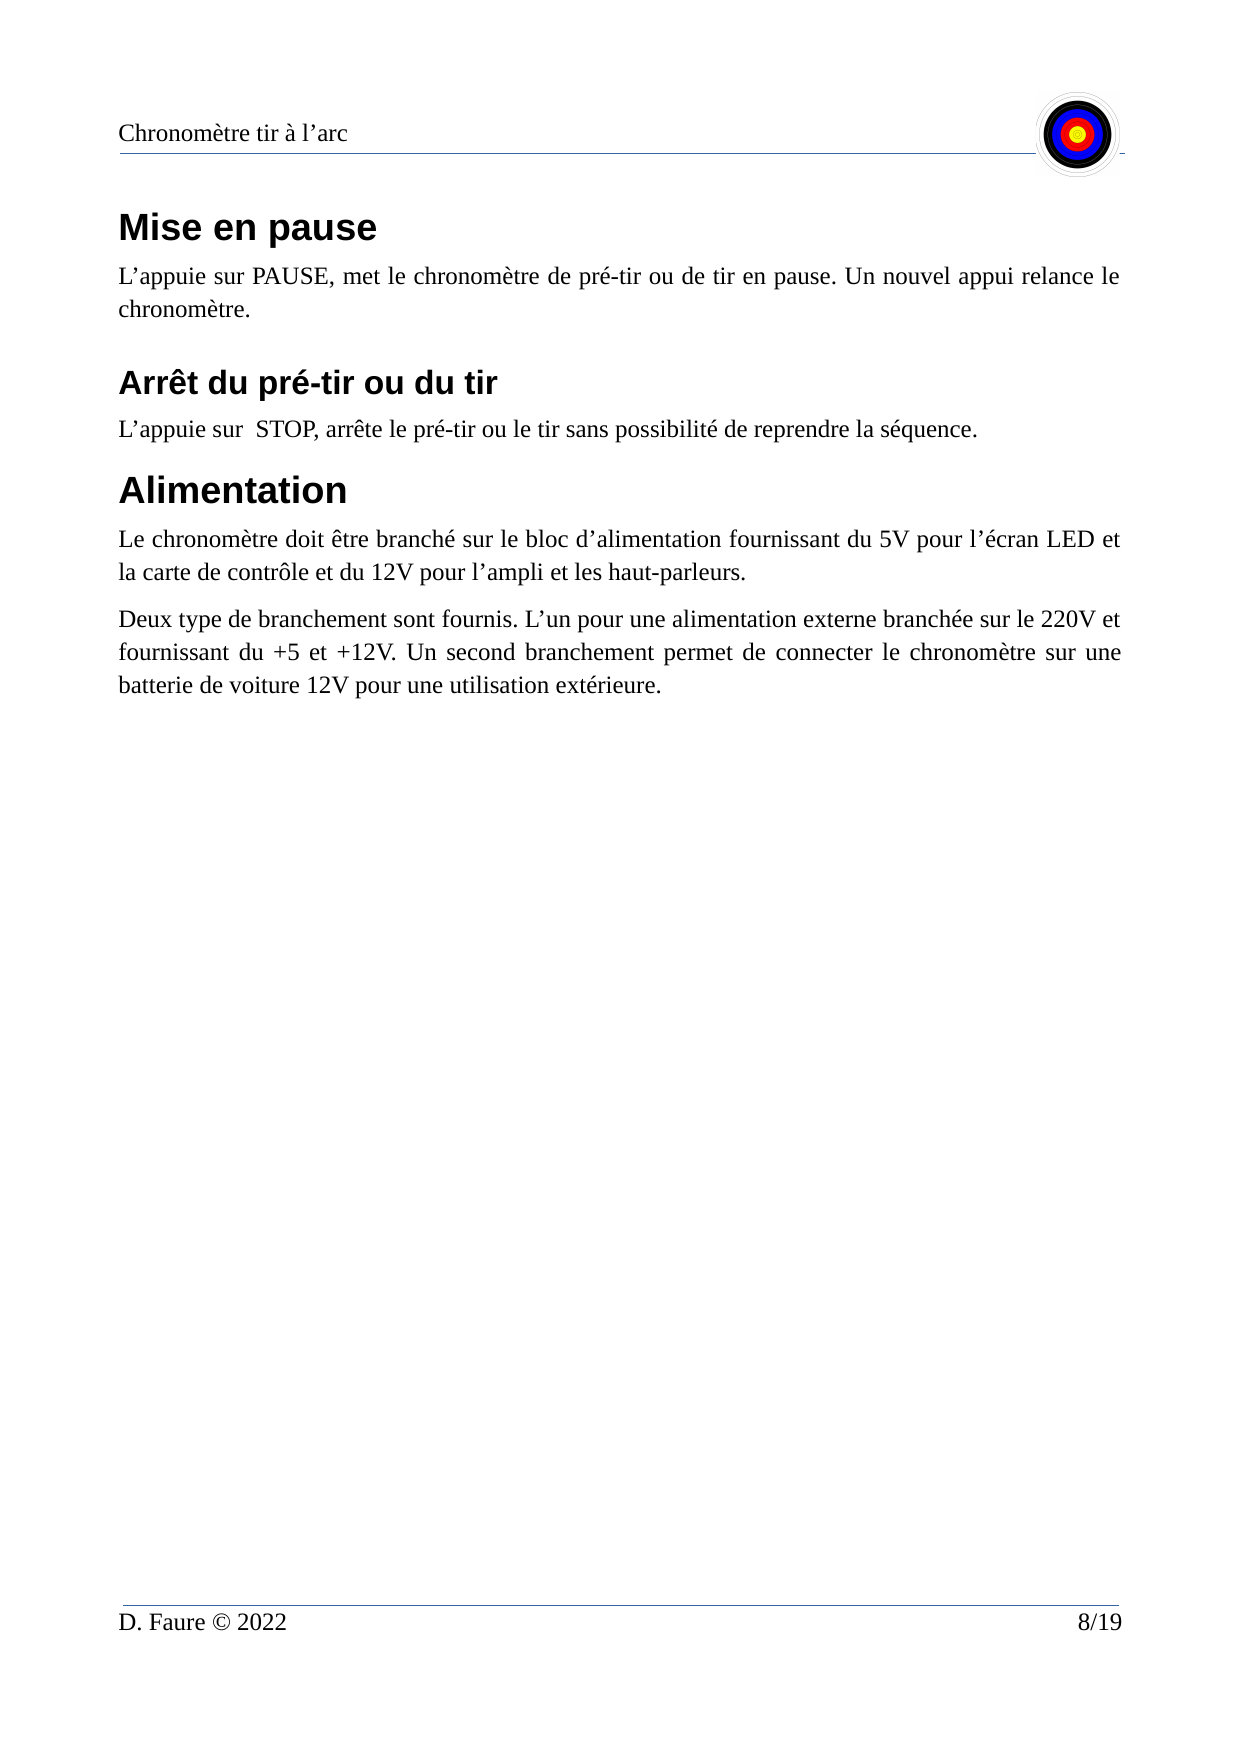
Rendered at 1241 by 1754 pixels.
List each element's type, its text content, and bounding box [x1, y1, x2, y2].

subtitle Alimentation [118, 468, 1122, 511]
subtitle Mise en pause [118, 205, 1122, 249]
picture [1035, 92, 1120, 177]
subtitle Arrêt du pré-tir ou du tir [118, 363, 1122, 401]
text L’appuie sur STOP, arrête le pré-tir ou le tir sans possibilité de reprendre la séquence. [118, 414, 1122, 443]
text L’appuie sur PAUSE, met le chronomètre de pré-tir ou de tir en pause. Un nouvel appui relance le chronomètre. [118, 261, 1122, 323]
text Deux type de branchement sont fournis. L’un pour une alimentation externe branchée sur le 220V et fournissant du +5 et +12V. Un second branchement permet de connecter le chronomètre sur une batterie de voiture 12V pour une utilisation extérieure. [118, 604, 1122, 699]
text Le chronomètre doit être branché sur le bloc d’alimentation fournissant du 5V pour l’écran LED et la carte de contrôle et du 12V pour l’ampli et les haut-parleurs. [118, 524, 1122, 586]
